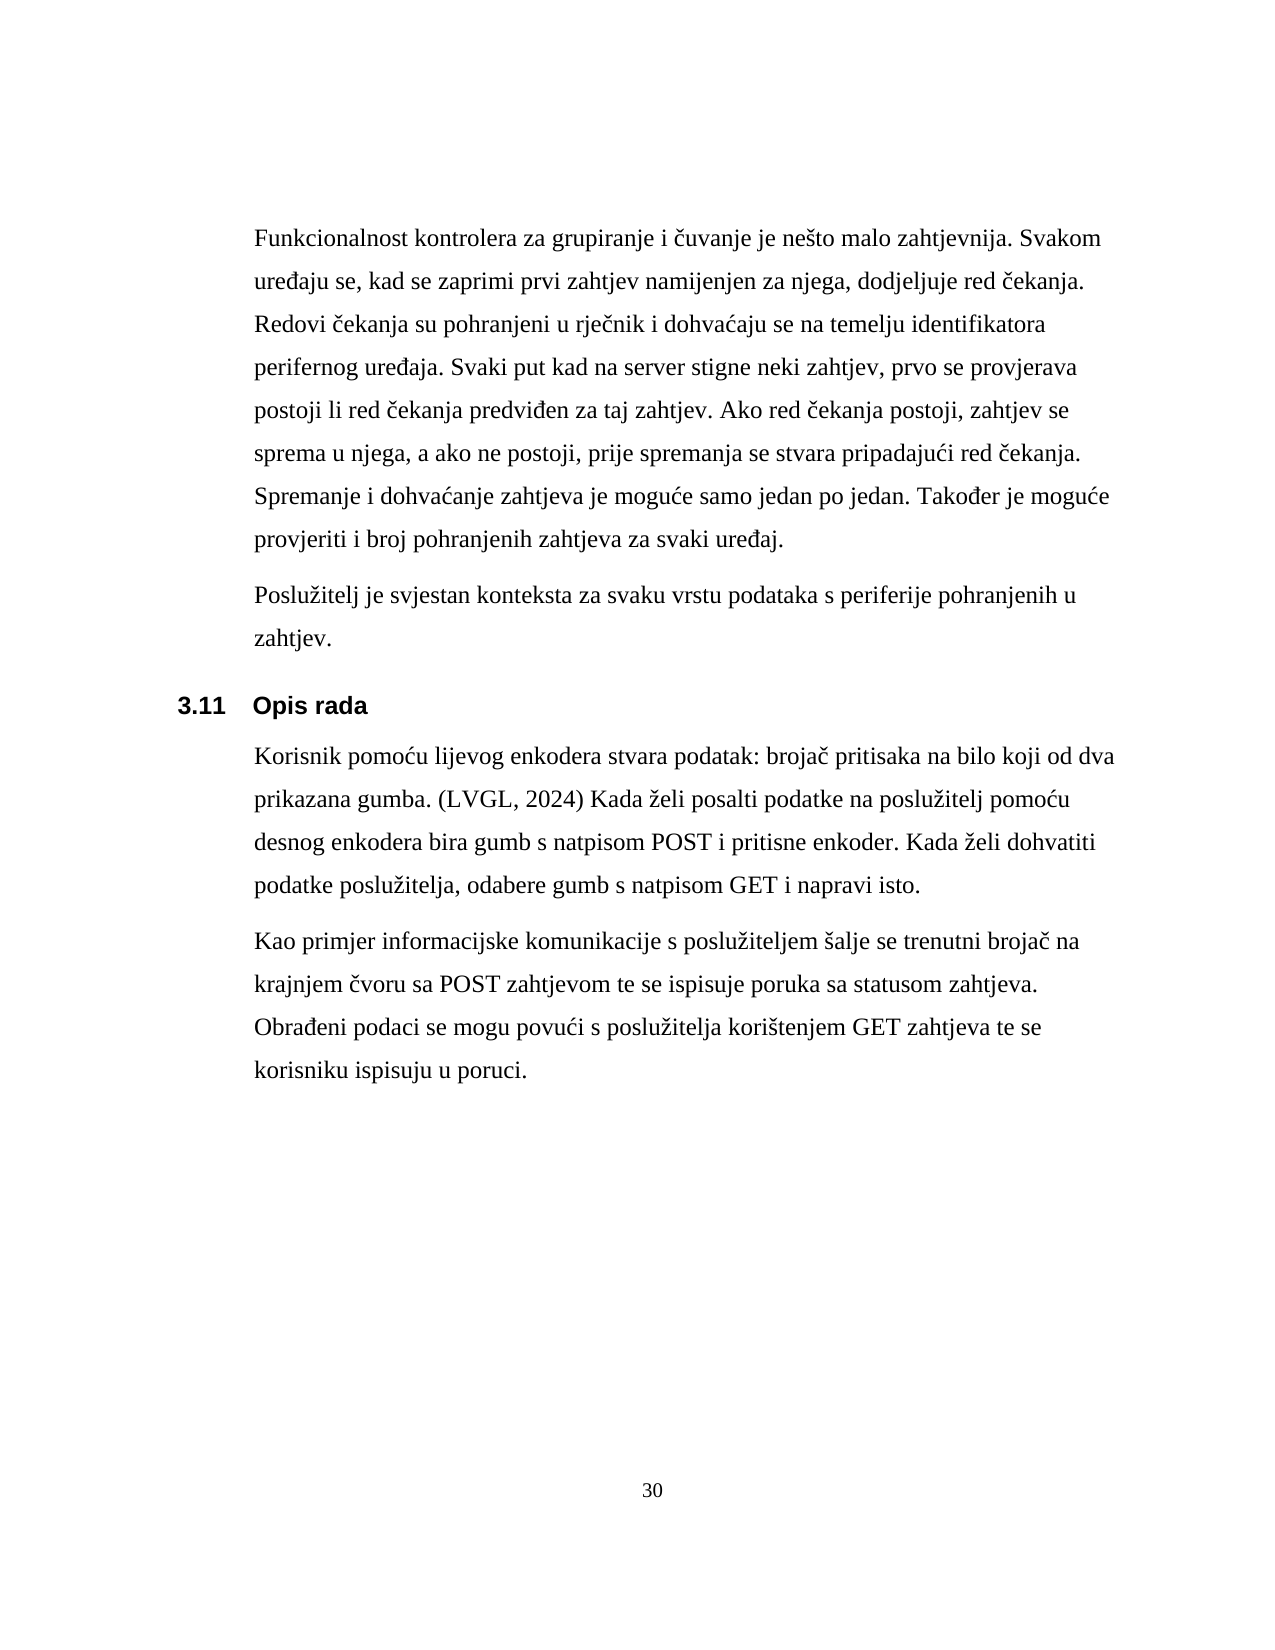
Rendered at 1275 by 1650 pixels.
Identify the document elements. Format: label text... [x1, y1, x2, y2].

text Poslužitelj je svjestan konteksta za svaku vrstu podataka s periferije pohranjenih u zahtjev. [254, 580, 1127, 652]
text Korisnik pomoću lijevog enkodera stvara podatak: brojač pritisaka na bilo koji od dva prikazana gumba. (LVGL, 2024) Kada želi posalti podatke na poslužitelj pomoću desnog enkodera bira gumb s natpisom POST i pritisne enkoder. Kada želi dohvatiti podatke poslužitelja, odabere gumb s natpisom GET i napravi isto. [254, 741, 1127, 899]
subtitle Opis rada [177, 691, 1127, 720]
text Funkcionalnost kontrolera za grupiranje i čuvanje je nešto malo zahtjevnija. Svakom uređaju se, kad se zaprimi prvi zahtjev namijenjen za njega, dodjeljuje red čekanja. Redovi čekanja su pohranjeni u rječnik i dohvaćaju se na temelju identifikatora perifernog uređaja. Svaki put kad na server stigne neki zahtjev, prvo se provjerava postoji li red čekanja predviđen za taj zahtjev. Ako red čekanja postoji, zahtjev se sprema u njega, a ako ne postoji, prije spremanja se stvara pripadajući red čekanja. Spremanje i dohvaćanje zahtjeva je moguće samo jedan po jedan. Također je moguće provjeriti i broj pohranjenih zahtjeva za svaki uređaj. [254, 223, 1127, 553]
text Kao primjer informacijske komunikacije s poslužiteljem šalje se trenutni brojač na krajnjem čvoru sa POST zahtjevom te se ispisuje poruka sa statusom zahtjeva. Obrađeni podaci se mogu povući s poslužitelja korištenjem GET zahtjeva te se korisniku ispisuju u poruci. [254, 926, 1127, 1084]
